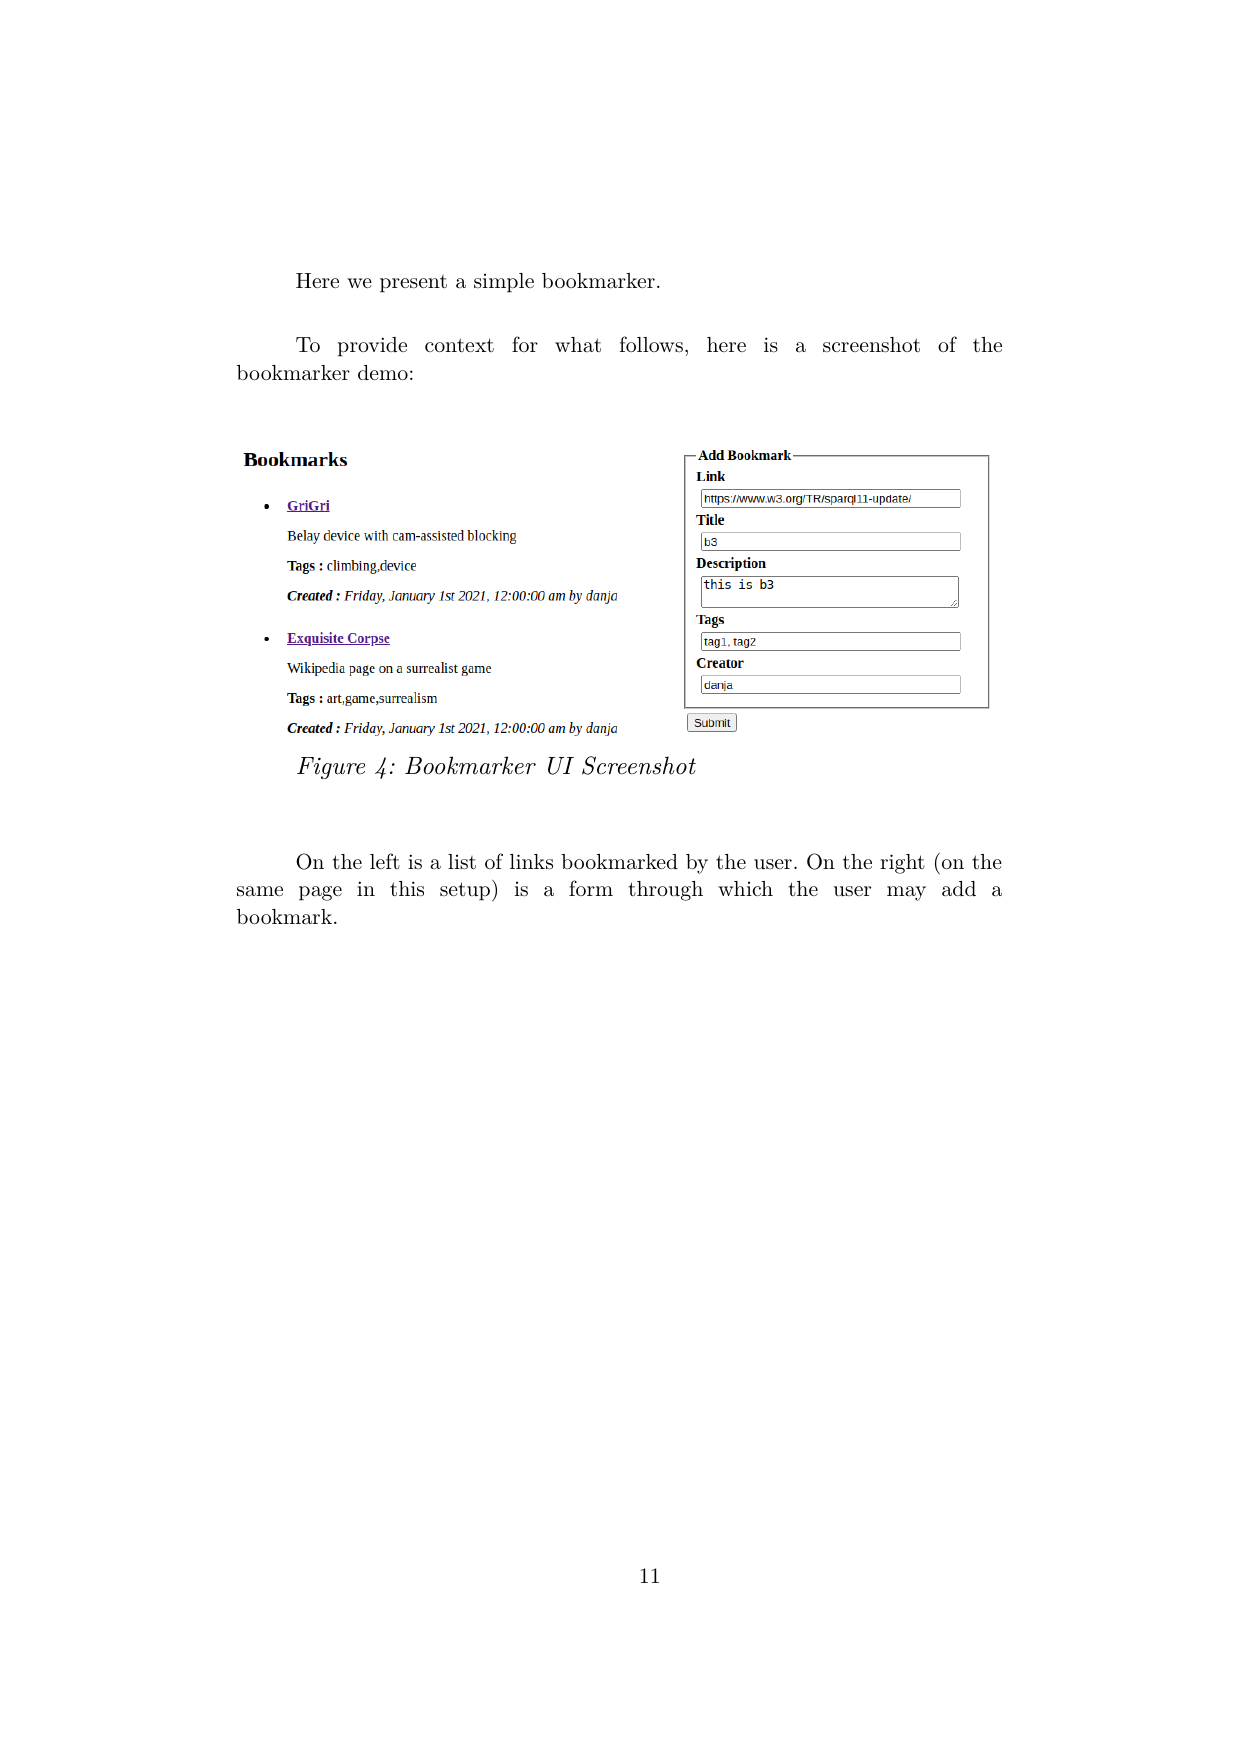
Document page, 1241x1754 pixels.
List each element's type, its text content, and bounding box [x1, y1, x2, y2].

text Here we present a simple bookmarker. [236, 266, 1004, 294]
text On the left is a list of links bookmarked by the user. On the right (on the same page in this setup) is a form through which the user may add a bookmark. [236, 847, 1004, 931]
picture [236, 436, 1004, 751]
text Figure 4: Bookmarker UI Screenshot [236, 751, 1004, 782]
text To provide context for what follows, here is a screenshot of the bookmarker demo: [236, 331, 1004, 387]
